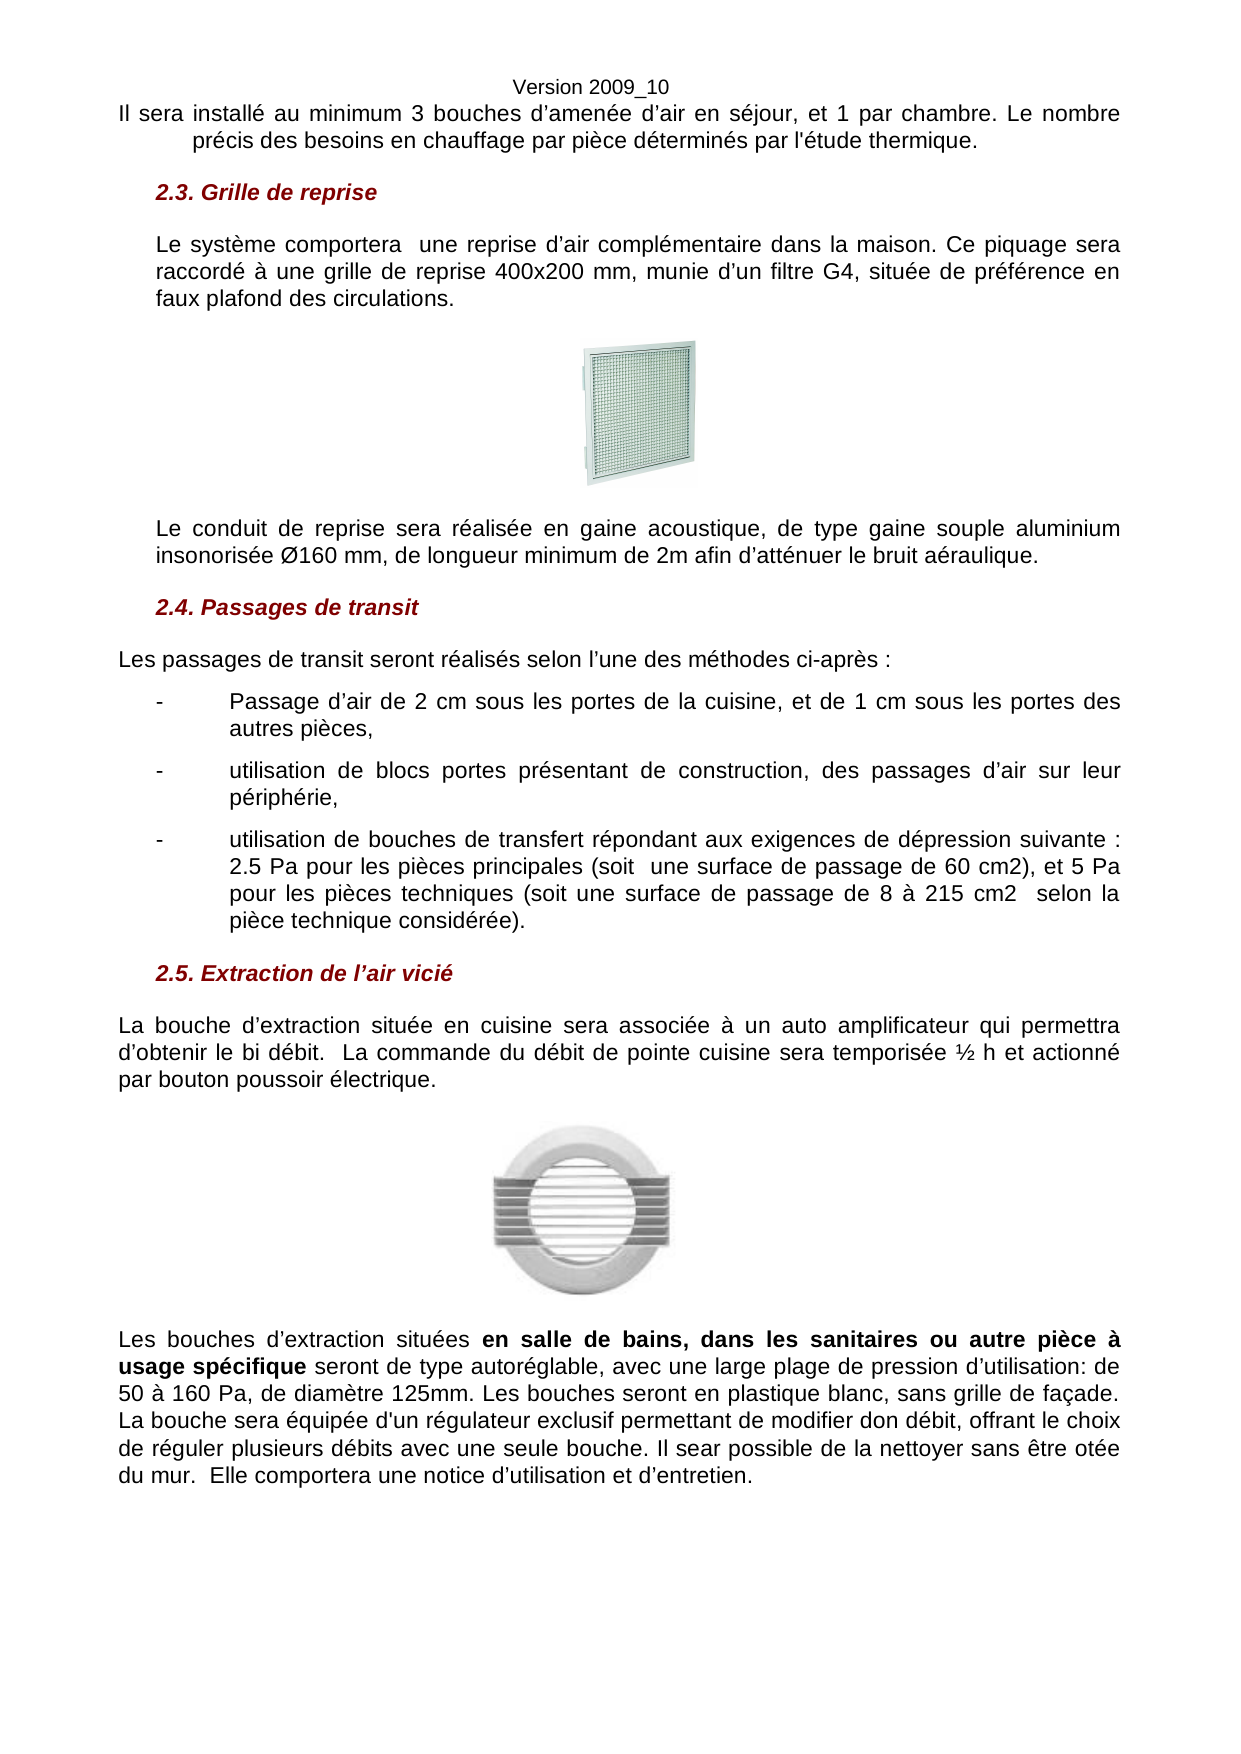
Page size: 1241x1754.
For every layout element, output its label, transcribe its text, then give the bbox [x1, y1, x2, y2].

list Passage d’air de 2 cm sous les portes de la cuisine, et de 1 cm sous les portes des autres pièces, [156, 687, 1122, 741]
list Passages de transit [156, 593, 1122, 620]
text Il sera installé au minimum 3 bouches d’amenée d’air en séjour, et 1 par chambre. Le nombre précis des besoins en chauffage par pièce déterminés par l'étude thermique. [118, 99, 1122, 153]
list utilisation de bouches de transfert répondant aux exigences de dépression suivante : 2.5 Pa pour les pièces principales (soit une surface de passage de 60 cm2), et 5 Pa pour les pièces techniques (soit une surface de passage de 8 à 215 cm2 selon la pièce technique considérée). [156, 826, 1122, 934]
picture [580, 338, 698, 488]
text Le système comportera une reprise d’air complémentaire dans la maison. Ce piquage sera raccordé à une grille de reprise 400x200 mm, munie d’un filtre G4, située de préférence en faux plafond des circulations. [156, 230, 1122, 312]
list utilisation de blocs portes présentant de construction, des passages d’air sur leur périphérie, [156, 756, 1122, 811]
list Grille de reprise [156, 178, 1122, 205]
picture [491, 1121, 676, 1301]
text Le conduit de reprise sera réalisée en gaine acoustique, de type gaine souple aluminium insonorisée Ø160 mm, de longueur minimum de 2m afin d’atténuer le bruit aéraulique. [156, 514, 1122, 568]
text La bouche d’extraction située en cuisine sera associée à un auto amplificateur qui permettra d’obtenir le bi débit. La commande du débit de pointe cuisine sera temporisée ½ h et actionné par bouton poussoir électrique. [118, 1011, 1122, 1092]
list Extraction de l’air vicié [156, 959, 1122, 986]
text Les bouches d’extraction situées en salle de bains, dans les sanitaires ou autre pièce à usage spécifique seront de type autoréglable, avec une large plage de pression d’utilisation: de 50 à 160 Pa, de diamètre 125mm. Les bouches seront en plastique blanc, sans grille de façade. La bouche sera équipée d'un régulateur exclusif permettant de modifier don débit, offrant le choix de réguler plusieurs débits avec une seule bouche. Il sear possible de la nettoyer sans être otée du mur. Elle comportera une notice d’utilisation et d’entretien. [118, 1326, 1122, 1488]
text Les passages de transit seront réalisés selon l’une des méthodes ci-après : [118, 645, 1122, 672]
